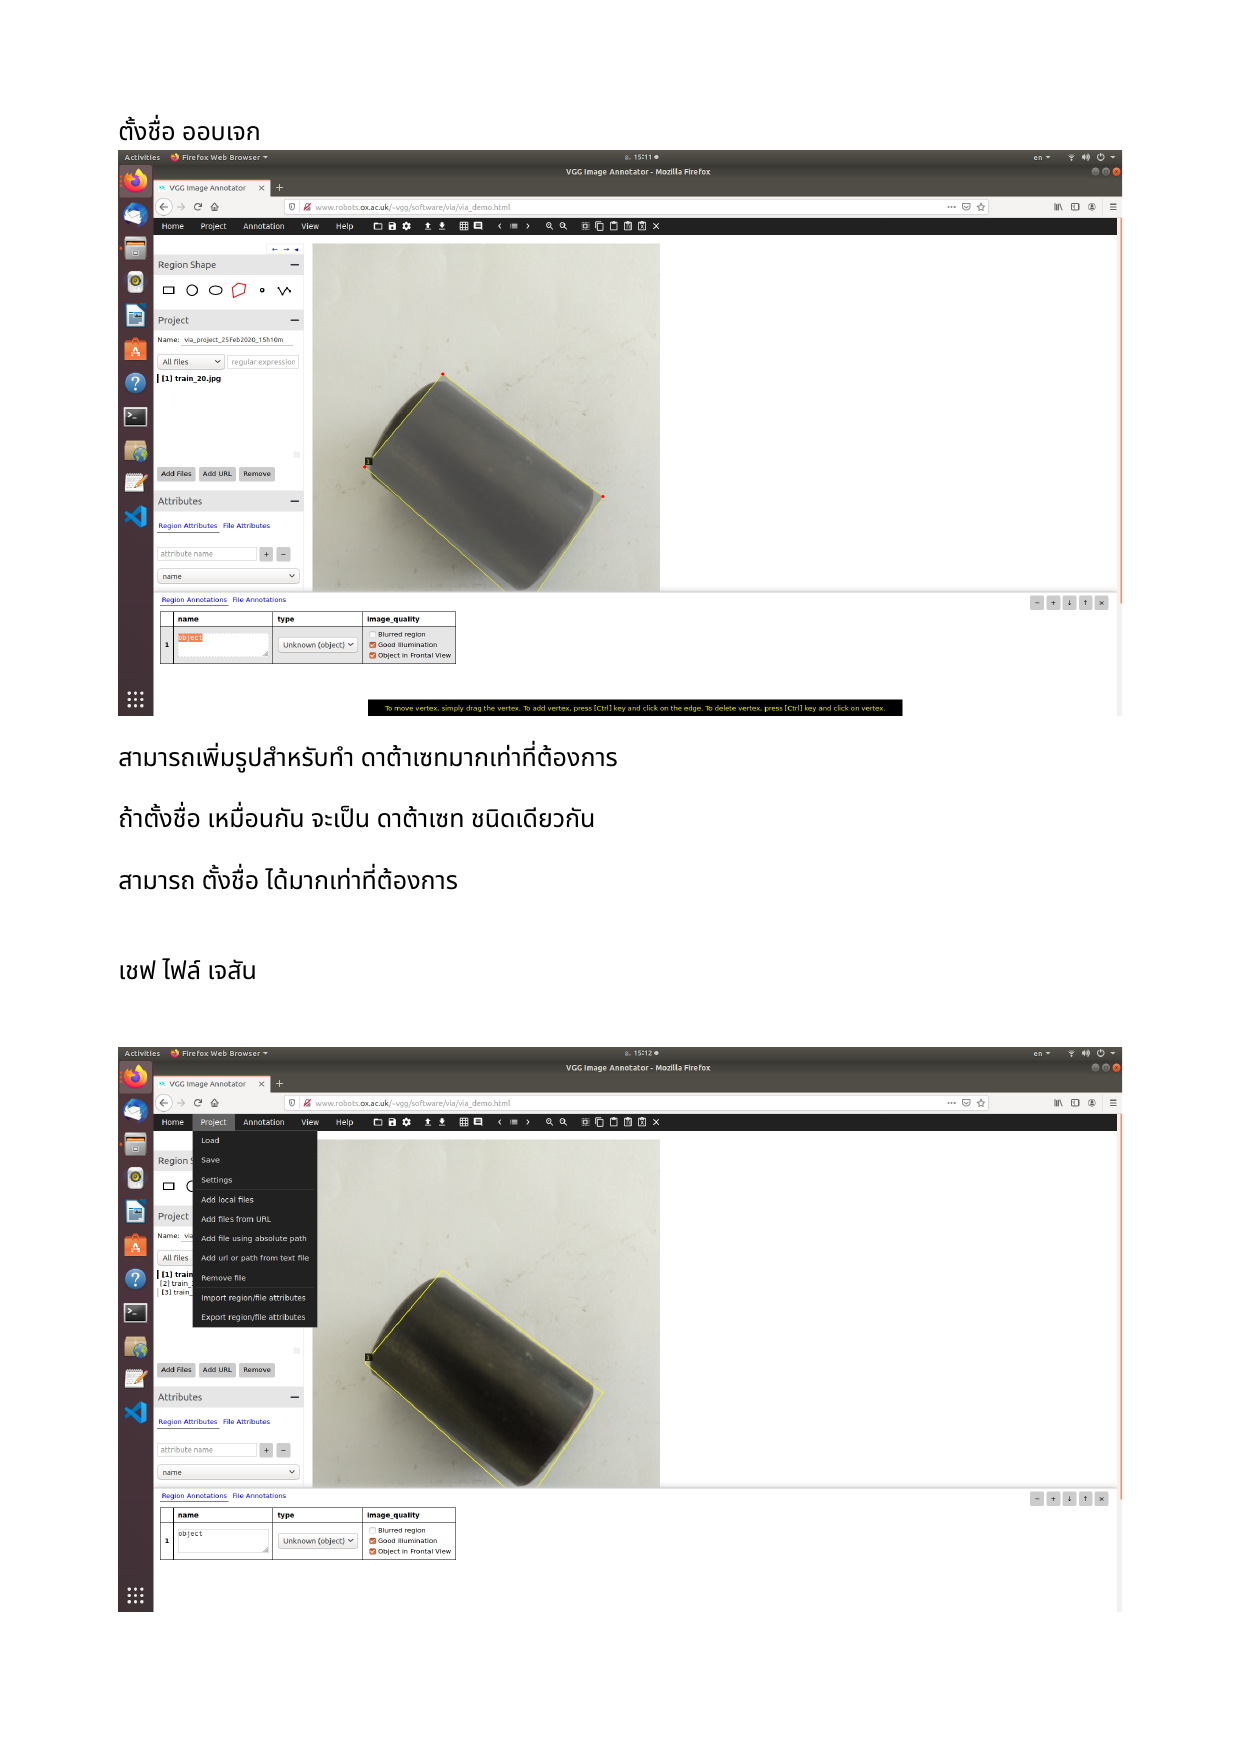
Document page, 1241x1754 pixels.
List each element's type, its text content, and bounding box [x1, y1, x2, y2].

text สามารถ ตั้งชื่อ ได้มากเท่าที่ต้องการ [118, 867, 1122, 899]
picture [118, 1047, 1123, 1612]
text ตั้งชื่อ ออบเจก [118, 118, 1122, 150]
text สามารถเพิ่มรูปสำหรับทำ ดาต้าเซทมากเท่าที่ต้องการ [118, 744, 1122, 777]
text เชฟ ไฟล์ เจสัน [118, 957, 1122, 989]
picture [118, 150, 1123, 716]
text ถ้าตั้งชื่อ เหมื่อนกัน จะเป็น ดาต้าเซท ชนิดเดียวกัน [118, 806, 1122, 838]
